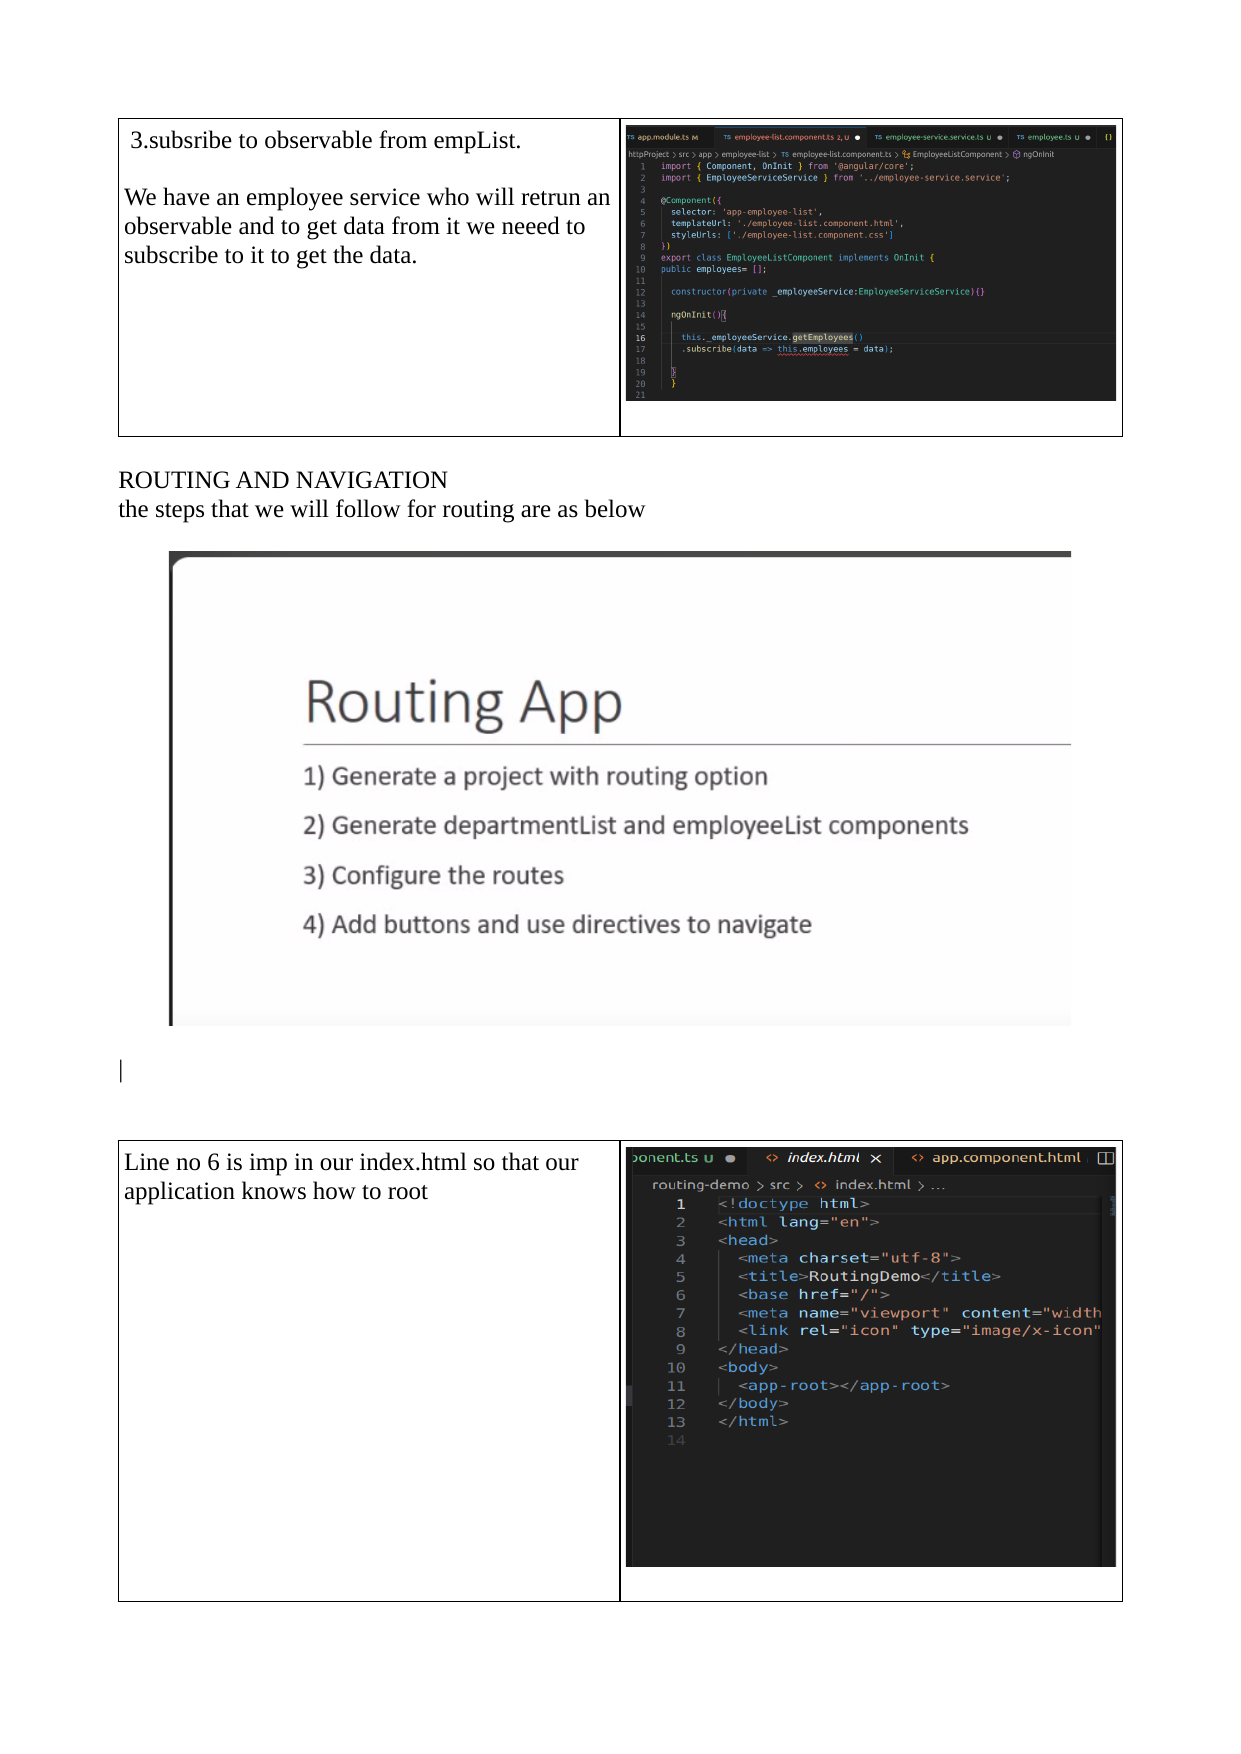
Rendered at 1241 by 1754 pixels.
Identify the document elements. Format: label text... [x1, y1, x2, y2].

table_header [621, 1141, 1122, 1601]
picture [168, 551, 1072, 1026]
text ROUTING AND NAVIGATION [118, 465, 1122, 494]
table_header Line no 6 is imp in our index.html so that our application knows how to root [119, 1141, 619, 1601]
table_cell [621, 119, 1122, 436]
text the steps that we will follow for routing are as below [118, 494, 1122, 523]
picture [625, 1147, 1117, 1567]
table_cell 3.subsribe to observable from empList. We have an employee service who will retrun an observable and to get data from it we neeed to subscribe to it to get the data. [119, 119, 619, 436]
text | [118, 552, 1122, 1140]
picture [625, 125, 1117, 401]
